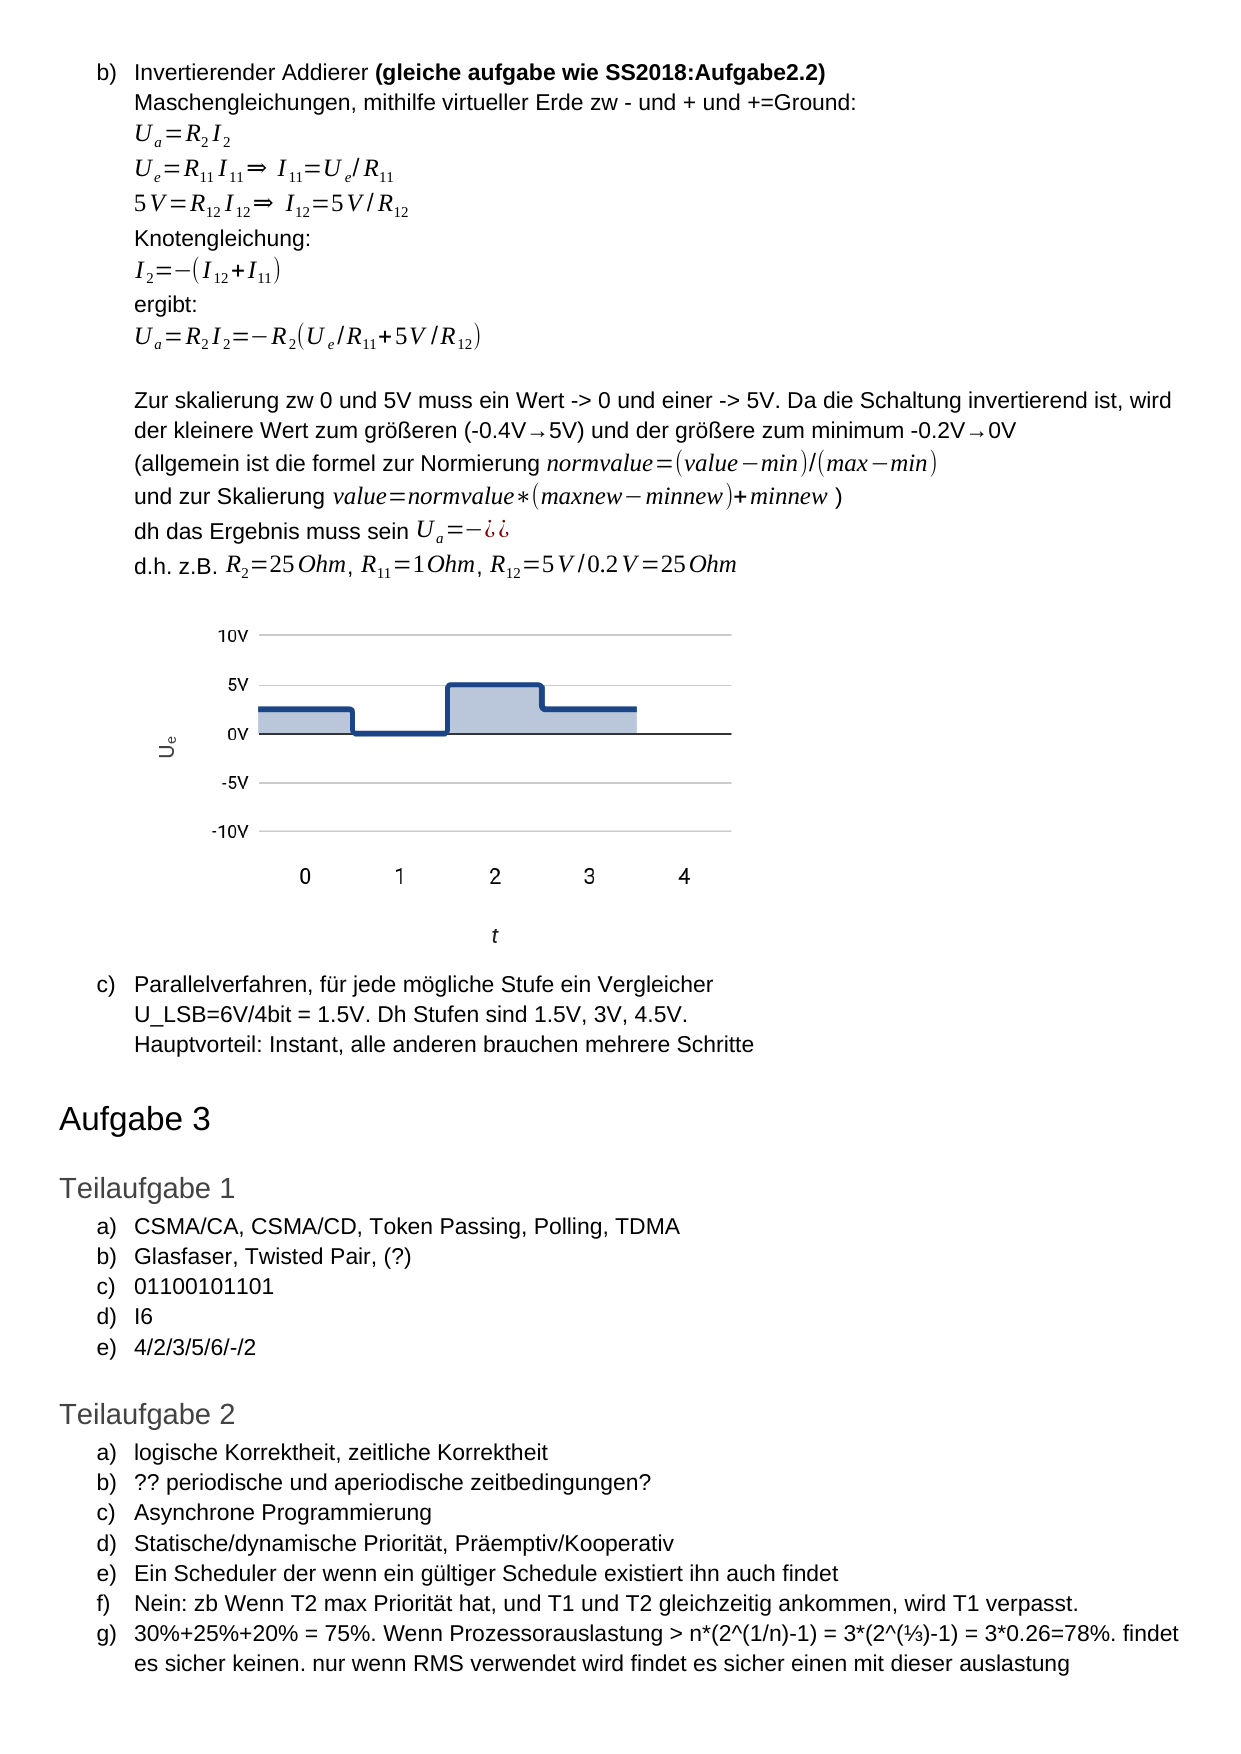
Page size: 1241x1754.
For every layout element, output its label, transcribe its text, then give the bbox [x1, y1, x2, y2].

text d.h. z.B. , , [134, 551, 1181, 582]
text Maschengleichungen, mithilfe virtueller Erde zw - und + und +=Ground: [134, 89, 1181, 116]
list Ein Scheduler der wenn ein gültiger Schedule existiert ihn auch findet [96, 1560, 1181, 1586]
list Parallelverfahren, für jede mögliche Stufe ein Vergleicher U_LSB=6V/4bit = 1.5V. Dh Stufen sind 1.5V, 3V, 4.5V. Hauptvorteil: Instant, alle anderen brauchen mehrere Schritte [96, 971, 1181, 1058]
list I6 [96, 1303, 1181, 1330]
list CSMA/CA, CSMA/CD, Token Passing, Polling, TDMA [96, 1213, 1181, 1239]
list Nein: zb Wenn T2 max Priorität hat, und T1 und T2 gleichzeitig ankommen, wird T1 verpasst. [96, 1590, 1181, 1616]
text Zur skalierung zw 0 und 5V muss ein Wert -> 0 und einer -> 5V. Da die Schaltung invertierend ist, wird der kleinere Wert zum größeren (-0.4V→5V) und der größere zum minimum -0.2V→0V [134, 387, 1181, 444]
subtitle Teilaufgabe 2 [59, 1397, 1181, 1431]
list 30%+25%+20% = 75%. Wenn Prozessorauslastung > n*(2^(1/n)-1) = 3*(2^(⅓)-1) = 3*0.26=78%. findet es sicher keinen. nur wenn RMS verwendet wird findet es sicher einen mit dieser auslastung [96, 1620, 1181, 1677]
subtitle Aufgabe 3 [59, 1099, 1181, 1137]
list Statische/dynamische Priorität, Präemptiv/Kooperativ [96, 1529, 1181, 1556]
text Knotengleichung: [134, 225, 1181, 251]
list 4/2/3/5/6/-/2 [96, 1333, 1181, 1360]
list Asynchrone Programmierung [96, 1499, 1181, 1526]
list ?? periodische und aperiodische zeitbedingungen? [96, 1469, 1181, 1496]
picture [133, 585, 750, 967]
text (allgemein ist die formel zur Normierung [134, 448, 1181, 478]
list logische Korrektheit, zeitliche Korrektheit [96, 1439, 1181, 1465]
list Glasfaser, Twisted Pair, (?) [96, 1243, 1181, 1269]
list 01100101101 [96, 1273, 1181, 1299]
text und zur Skalierung ) [134, 482, 1181, 512]
text dh das Ergebnis muss sein [134, 515, 1181, 547]
text ergibt: [134, 291, 1181, 317]
subtitle Teilaufgabe 1 [59, 1171, 1181, 1204]
list Invertierender Addierer (gleiche aufgabe wie SS2018:Aufgabe2.2) [96, 59, 1181, 85]
